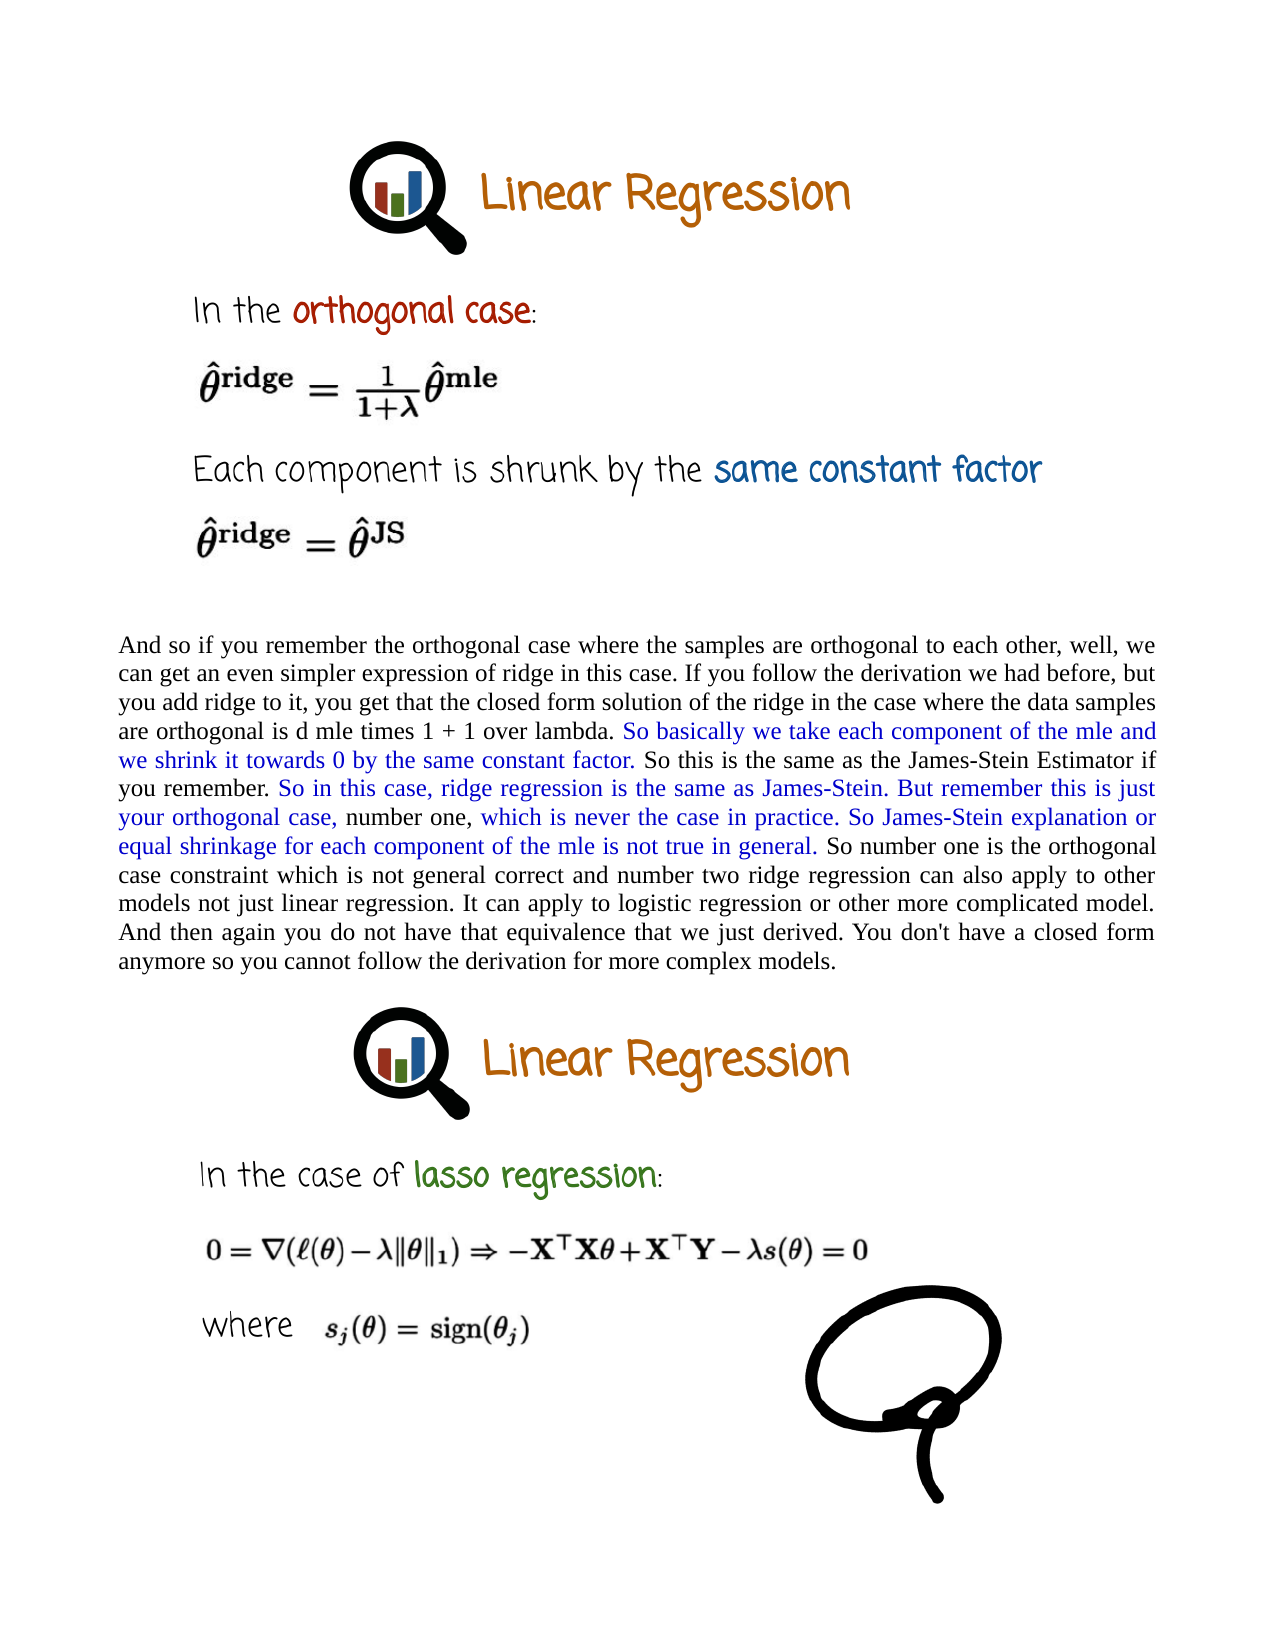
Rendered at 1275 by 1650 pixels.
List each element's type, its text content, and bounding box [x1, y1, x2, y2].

text And so if you remember the orthogonal case where the samples are orthogonal to each other, well, we can get an even simpler expression of ridge in this case. If you follow the derivation we had before, but you add ridge to it, you get that the closed form solution of the ridge in the case where the data samples are orthogonal is d mle times 1 + 1 over lambda. So basically we take each component of the mle and we shrink it towards 0 by the same constant factor. So this is the same as the James-Stein Estimator if you remember. So in this case, ridge regression is the same as James-Stein. But remember this is just your orthogonal case, number one, which is never the case in practice. So James-Stein explanation or equal shrinkage for each component of the mle is not true in general. So number one is the orthogonal case constraint which is not general correct and number two ridge regression can also apply to other models not just linear regression. It can apply to logistic regression or other more complicated model. And then again you do not have that equivalence that we just derived. You don't have a closed form anymore so you cannot follow the derivation for more complex models. [118, 630, 1157, 975]
picture [118, 1003, 1157, 1514]
picture [118, 118, 1157, 573]
